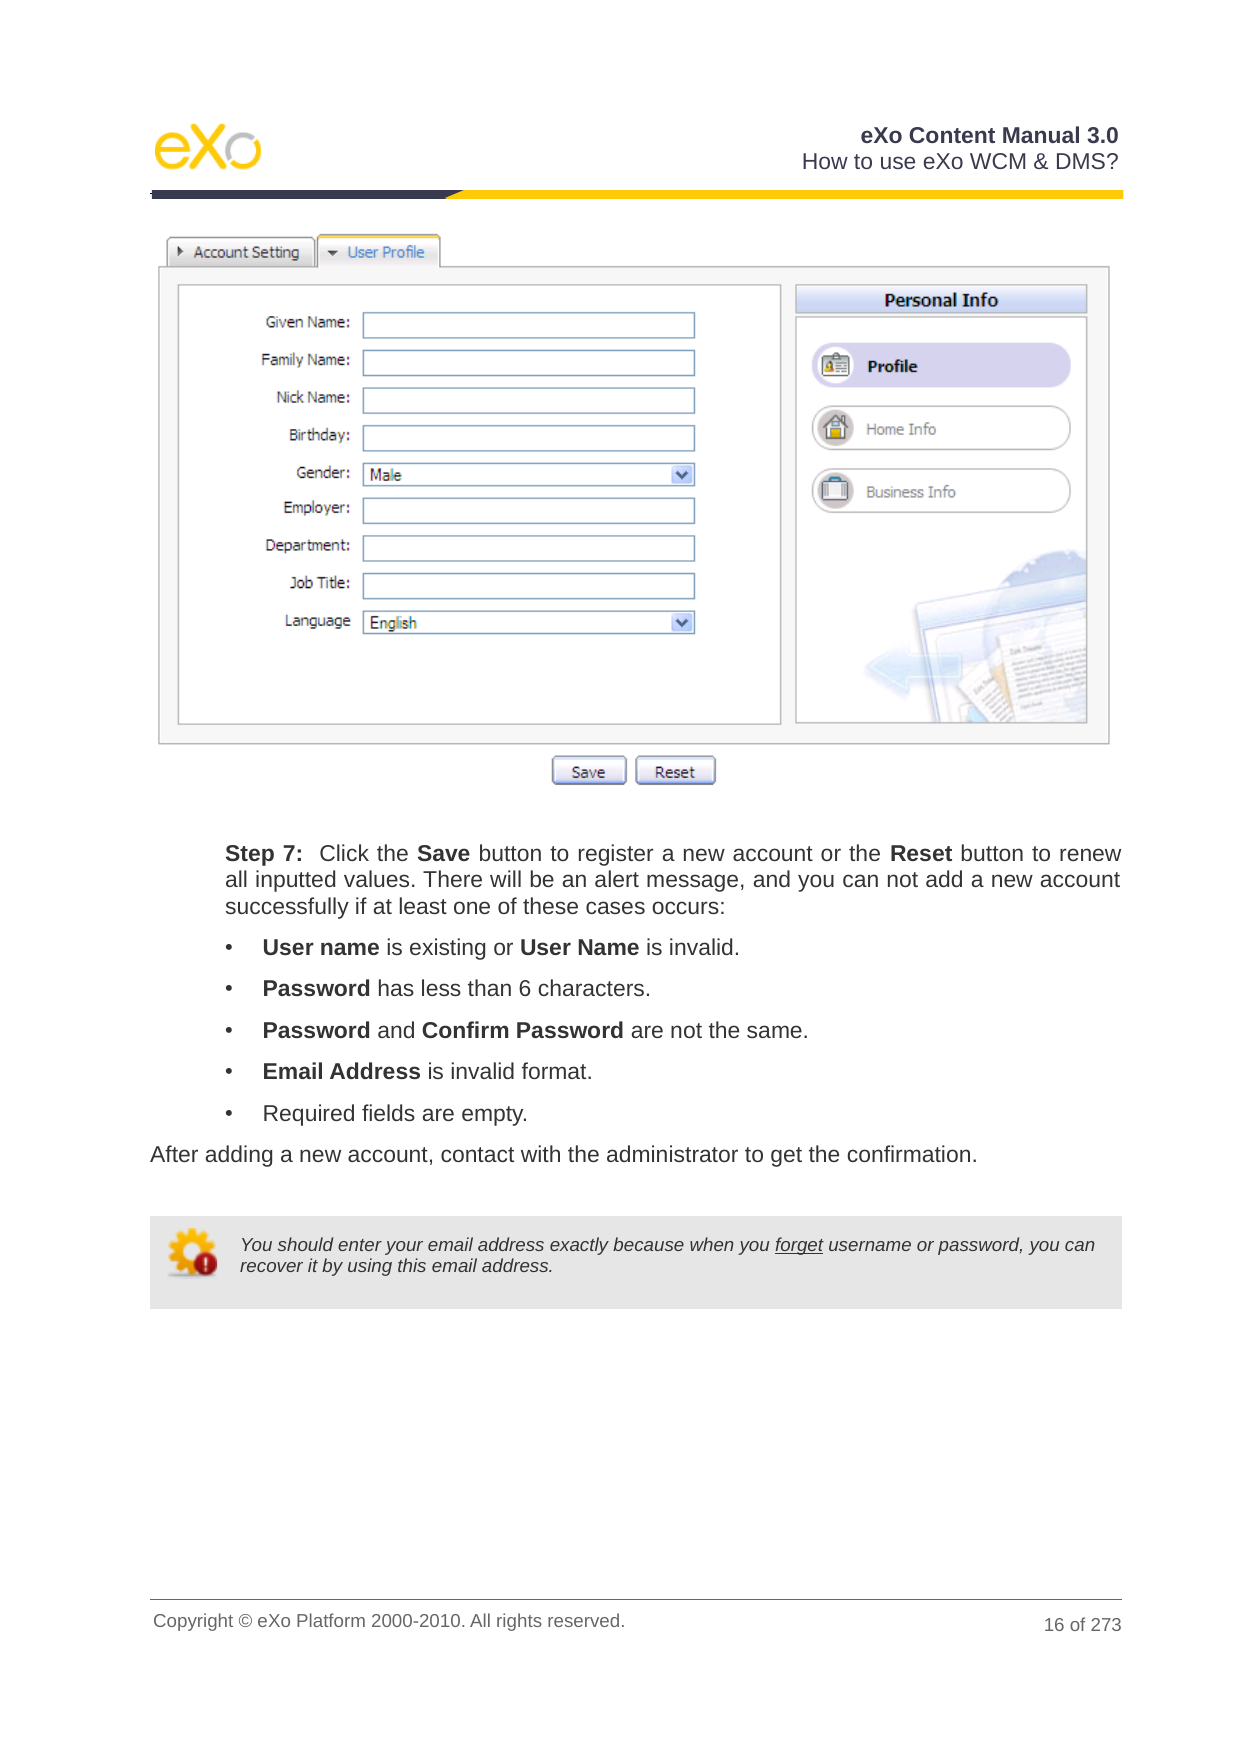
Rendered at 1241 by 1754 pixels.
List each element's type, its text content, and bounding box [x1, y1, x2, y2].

picture [157, 231, 1114, 792]
list Email Address is invalid format. [225, 1058, 1122, 1084]
text After adding a new account, contact with the administrator to get the confirmation. [150, 1141, 1122, 1167]
list User name is existing or User Name is invalid. [225, 934, 1122, 960]
table_header You should enter your email address exactly because when you forget username or password, you can recover it by using this email address. [234, 1216, 1122, 1309]
list Password has less than 6 characters. [225, 975, 1122, 1002]
list Required fields are empty. [225, 1099, 1122, 1126]
picture [167, 1228, 218, 1279]
table_header [150, 1216, 234, 1309]
picture [151, 190, 1124, 199]
picture [155, 123, 262, 170]
list Password and Confirm Password are not the same. [225, 1017, 1122, 1043]
list Step 7: Click the Save button to register a new account or the Reset button to renew all inputted values. There will be an alert message, and you can not add a new account successfully if at least one of these cases occurs: [187, 840, 1122, 919]
